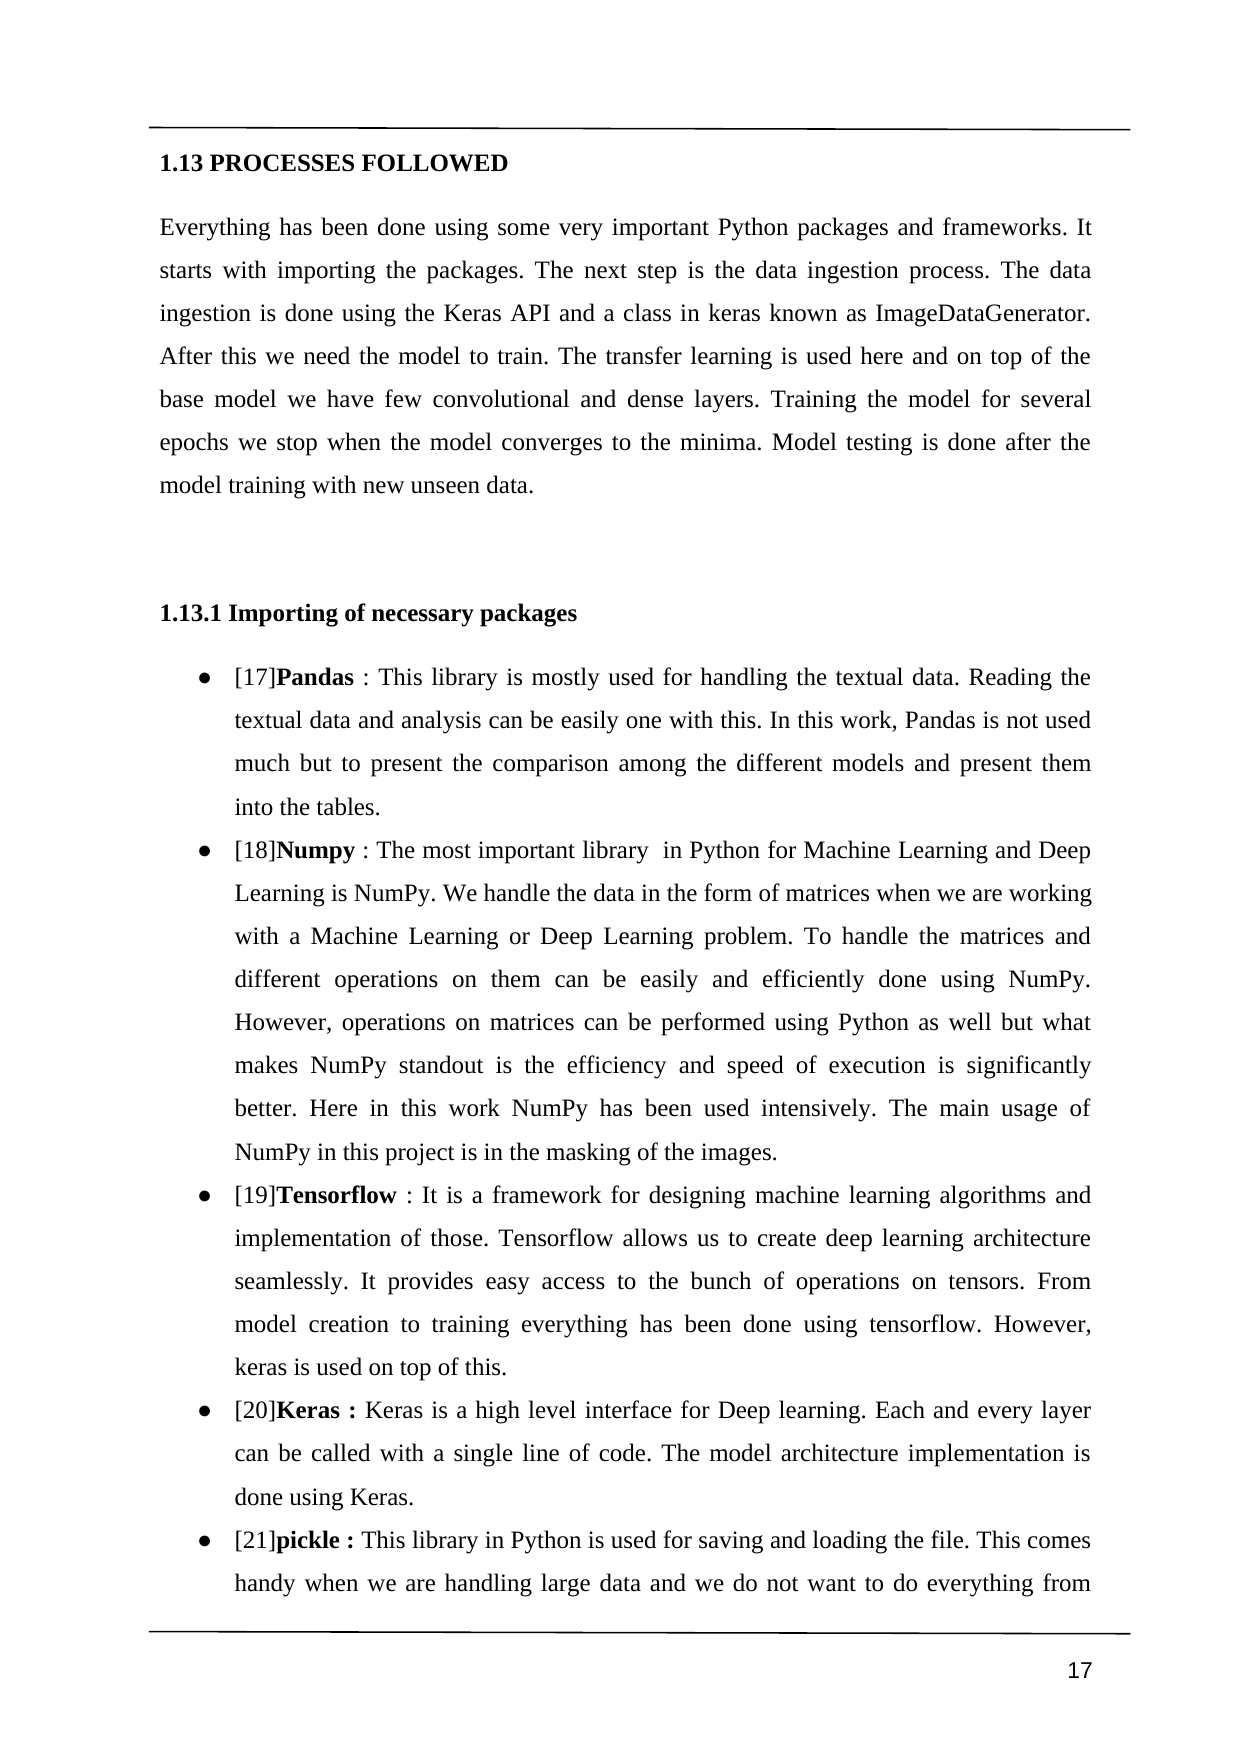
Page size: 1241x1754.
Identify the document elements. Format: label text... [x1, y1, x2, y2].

list [18]Numpy : The most important library in Python for Machine Learning and Deep Learning is NumPy. We handle the data in the form of matrices when we are working with a Machine Learning or Deep Learning problem. To handle the matrices and different operations on them can be easily and efficiently done using NumPy. However, operations on matrices can be performed using Python as well but what makes NumPy standout is the efficiency and speed of execution is significantly better. Here in this work NumPy has been used intensively. The main usage of NumPy in this project is in the masking of the images. [197, 835, 1092, 1165]
list [20]Keras : Keras is a high level interface for Deep learning. Each and every layer can be called with a single line of code. The model architecture implementation is done using Keras. [197, 1395, 1092, 1510]
list [19]Tensorflow : It is a framework for designing machine learning algorithms and implementation of those. Tensorflow allows us to create deep learning architecture seamlessly. It provides easy access to the bunch of operations on tensors. From model creation to training everything has been done using tensorflow. However, keras is used on top of this. [197, 1180, 1092, 1381]
list [21]pickle : This library in Python is used for saving and loading the file. This comes handy when we are handling large data and we do not want to do everything from [197, 1525, 1092, 1597]
list [17]Pandas : This library is mostly used for handling the textual data. Reading the textual data and analysis can be easily one with this. In this work, Pandas is not used much but to present the comparison among the different models and present them into the tables. [197, 662, 1092, 820]
text Everything has been done using some very important Python packages and frameworks. It starts with importing the packages. The next step is the data ingestion process. The data ingestion is done using the Keras API and a class in keras known as ImageDataGenerator. After this we need the model to train. The transfer learning is used here and on top of the base model we have few convolutional and dense layers. Training the model for several epochs we stop when the model converges to the minima. Model testing is done after the model training with new unseen data. [159, 212, 1092, 499]
text 1.13 PROCESSES FOLLOWED [159, 148, 1092, 176]
text 1.13.1 Importing of necessary packages [159, 598, 1092, 627]
